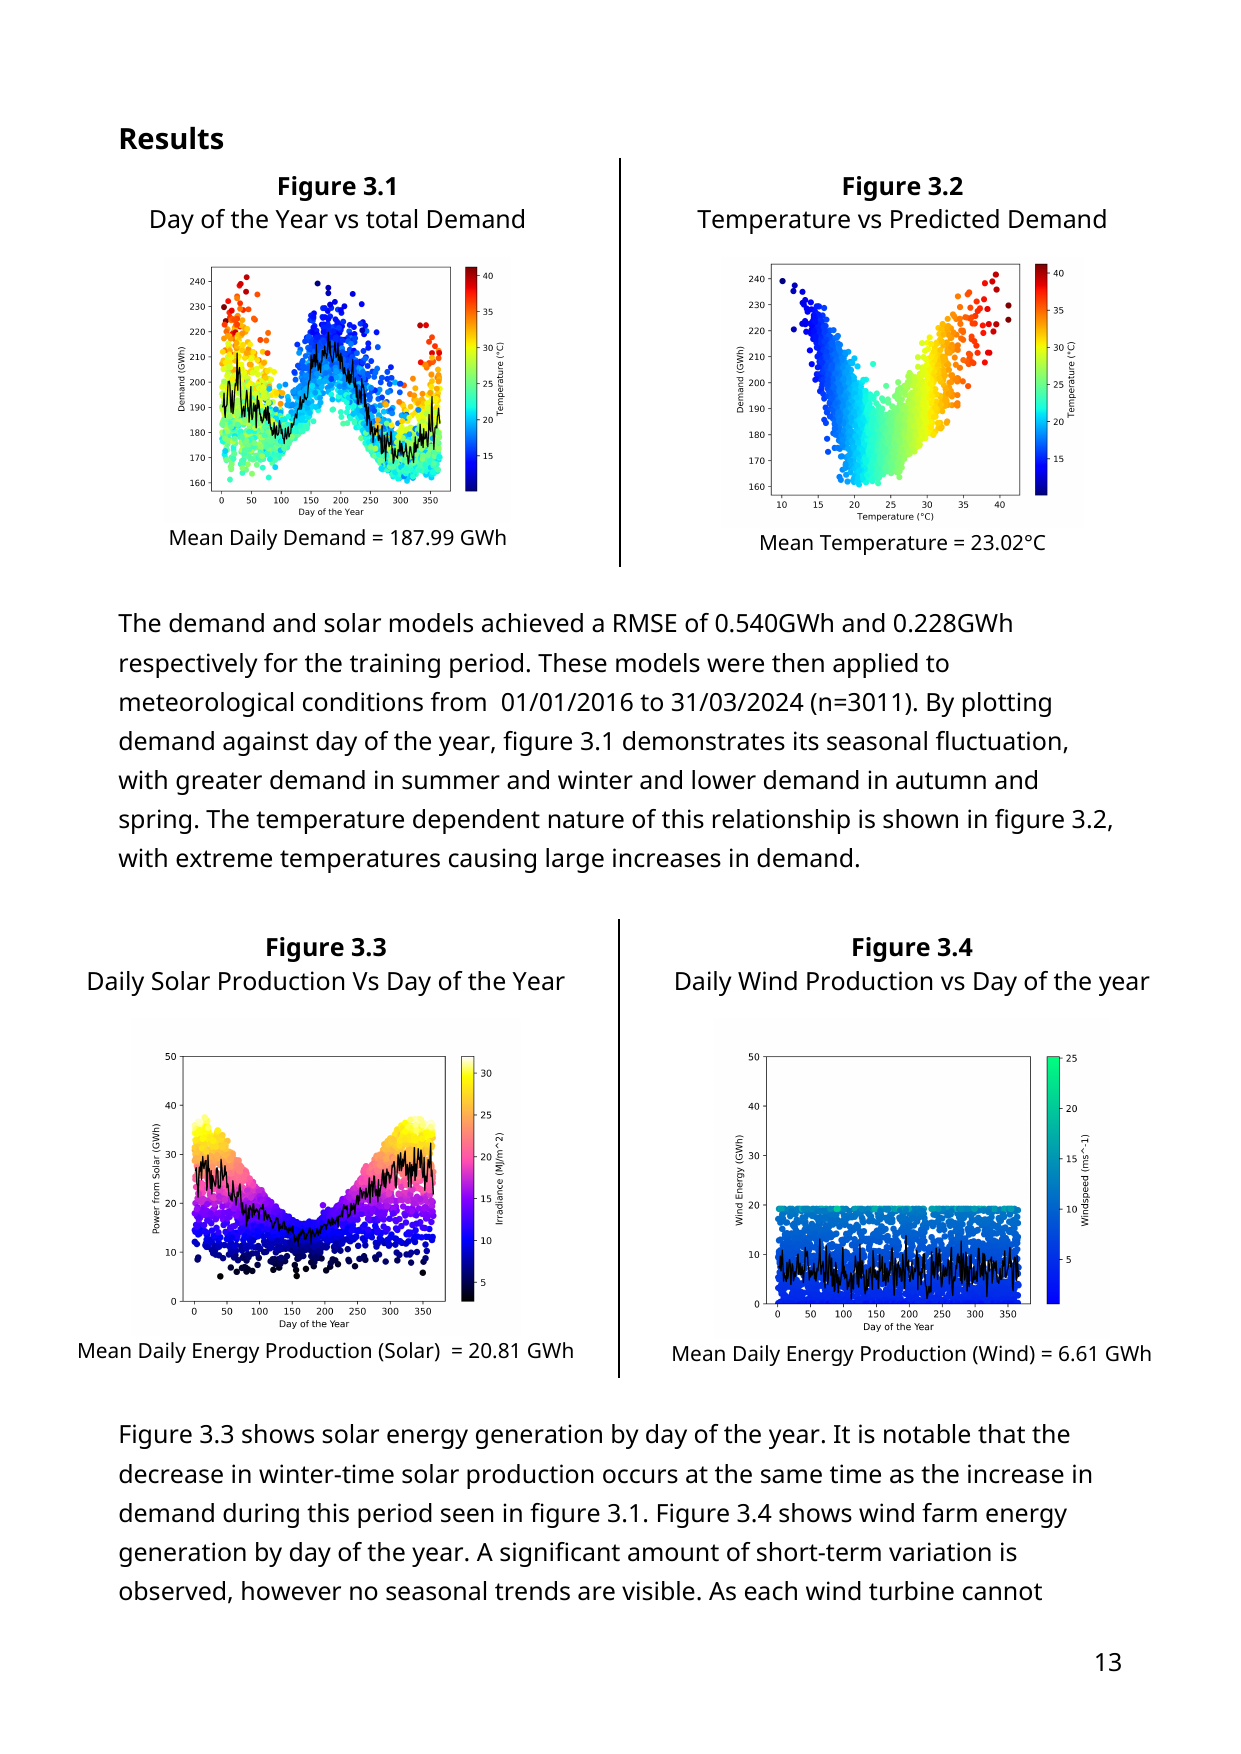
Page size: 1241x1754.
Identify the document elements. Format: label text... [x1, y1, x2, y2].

table_header Figure 3.3 Daily Solar Production Vs Day of the Year [33, 919, 618, 1008]
picture [713, 1018, 1110, 1339]
picture [163, 257, 512, 523]
subtitle Results [118, 118, 1122, 158]
table_cell Mean Daily Energy Production (Solar) = 20.81 GWh [33, 1008, 618, 1378]
text Figure 3.3 shows solar energy generation by day of the year. It is notable that the decrease in winter-time solar production occurs at the same time as the increase in demand during this period seen in figure 3.1. Figure 3.4 shows wind farm energy generation by day of the year. A significant amount of short-term variation is observed, however no seasonal trends are visible. As each wind turbine cannot [118, 1417, 1122, 1608]
table_cell Mean Daily Energy Production (Wind) = 6.61 GWh [620, 1008, 1205, 1378]
text The demand and solar models achieved a RMSE of 0.540GWh and 0.228GWh respectively for the training period. These models were then applied to meteorological conditions from 01/01/2016 to 31/03/2024 (n=3011). By plotting demand against day of the year, figure 3.1 demonstrates its seasonal fluctuation, with greater demand in summer and winter and lower demand in autumn and spring. The temperature dependent nature of this relationship is shown in figure 3.2, with extreme temperatures causing large increases in demand. [118, 606, 1122, 875]
table_cell Mean Daily Demand = 187.99 GWh [55, 247, 619, 567]
table_header Figure 3.1 Day of the Year vs total Demand [55, 158, 619, 247]
picture [721, 257, 1084, 528]
table_header Figure 3.4 Daily Wind Production vs Day of the year [620, 919, 1205, 1008]
picture [130, 1018, 522, 1336]
table_header Figure 3.2 Temperature vs Predicted Demand [621, 158, 1185, 247]
table_cell Mean Temperature = 23.02°C [621, 247, 1185, 567]
